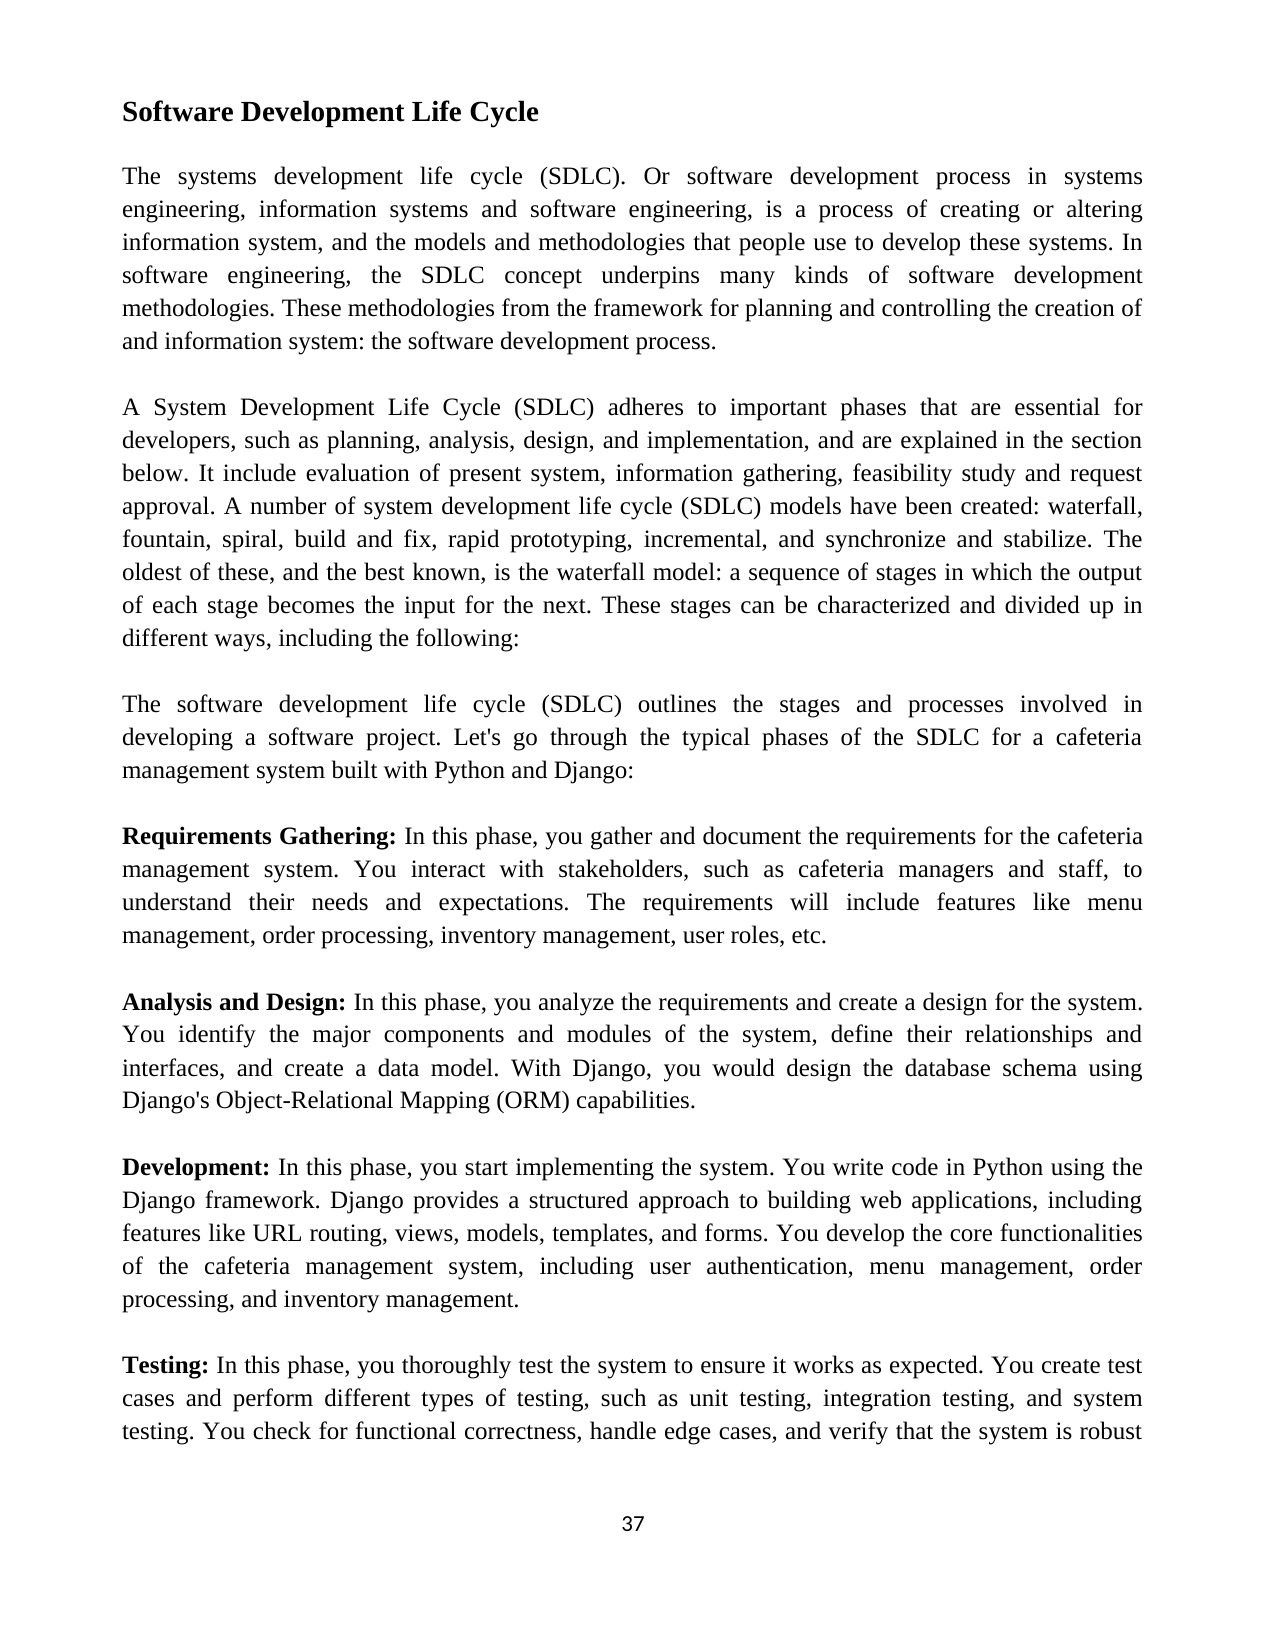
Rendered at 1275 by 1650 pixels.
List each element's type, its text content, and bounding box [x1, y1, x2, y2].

text A System Development Life Cycle (SDLC) adheres to important phases that are essential for developers, such as planning, analysis, design, and implementation, and are explained in the section below. It include evaluation of present system, information gathering, feasibility study and request approval. A number of system development life cycle (SDLC) models have been created: waterfall, fountain, spiral, build and fix, rapid prototyping, incremental, and synchronize and stabilize. The oldest of these, and the best known, is the waterfall model: a sequence of stages in which the output of each stage becomes the input for the next. These stages can be characterized and divided up in different ways, including the following: [122, 392, 1144, 652]
text Testing: In this phase, you thoroughly test the system to ensure it works as expected. You create test cases and perform different types of testing, such as unit testing, integration testing, and system testing. You check for functional correctness, handle edge cases, and verify that the system is robust [122, 1350, 1144, 1444]
text Software Development Life Cycle [122, 94, 1144, 127]
text The software development life cycle (SDLC) outlines the stages and processes involved in developing a software project. Let's go through the typical phases of the SDLC for a cafeteria management system built with Python and Django: [122, 689, 1144, 784]
text Requirements Gathering: In this phase, you gather and document the requirements for the cafeteria management system. You interact with stakeholders, such as cafeteria managers and staff, to understand their needs and expectations. The requirements will include features like menu management, order processing, inventory management, user roles, etc. [122, 821, 1144, 949]
text The systems development life cycle (SDLC). Or software development process in systems engineering, information systems and software engineering, is a process of creating or altering information system, and the models and methodologies that people use to develop these systems. In software engineering, the SDLC concept underpins many kinds of software development methodologies. These methodologies from the framework for planning and controlling the creation of and information system: the software development process. [122, 161, 1144, 355]
text Analysis and Design: In this phase, you analyze the requirements and create a design for the system. You identify the major components and modules of the system, define their relationships and interfaces, and create a data model. With Django, you would design the database schema using Django's Object-Relational Mapping (ORM) capabilities. [122, 987, 1144, 1114]
text Development: In this phase, you start implementing the system. You write code in Python using the Django framework. Django provides a structured approach to building web applications, including features like URL routing, views, models, templates, and forms. You develop the core functionalities of the cafeteria management system, including user authentication, menu management, order processing, and inventory management. [122, 1152, 1144, 1312]
